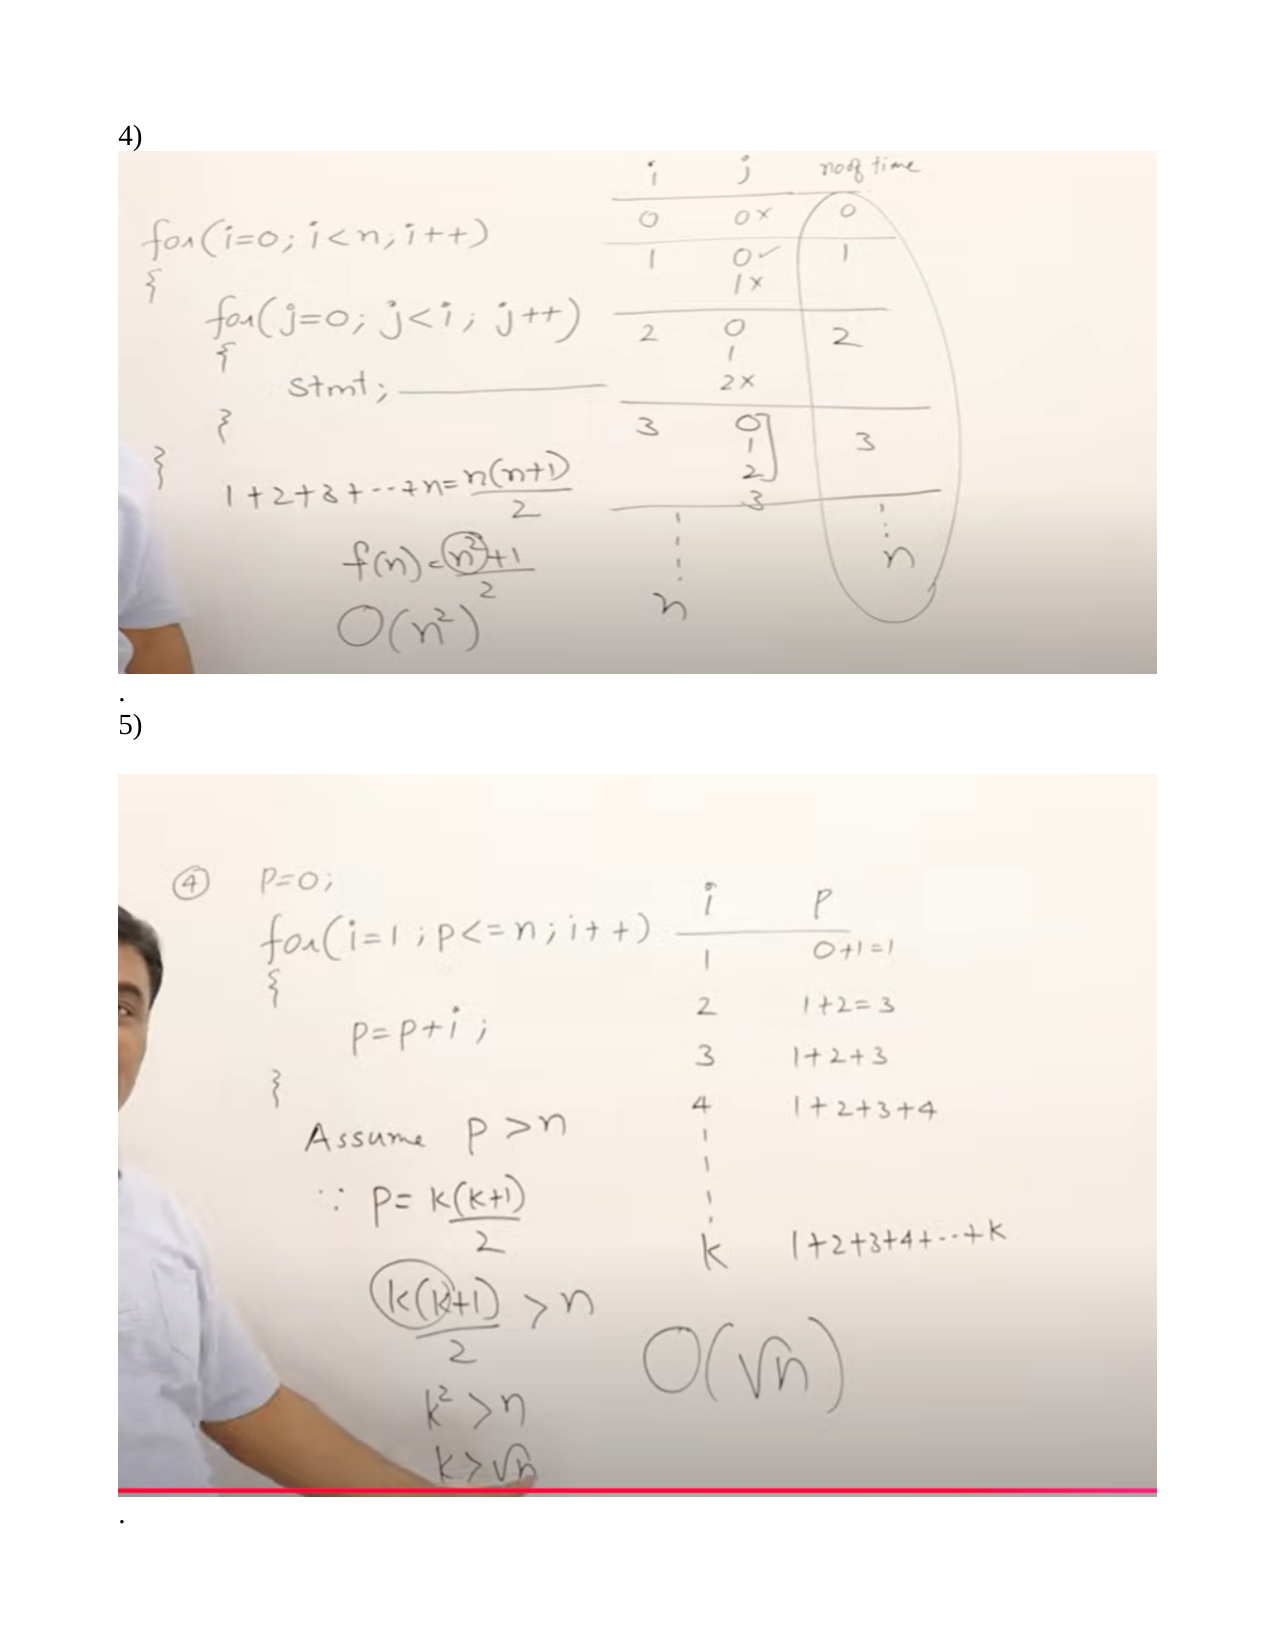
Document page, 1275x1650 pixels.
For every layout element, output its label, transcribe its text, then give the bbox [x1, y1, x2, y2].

text . [118, 674, 1157, 707]
text 5) [118, 707, 1157, 741]
text 4) [118, 118, 1157, 151]
picture [118, 151, 1157, 674]
text . [118, 1497, 1157, 1530]
picture [118, 774, 1157, 1497]
